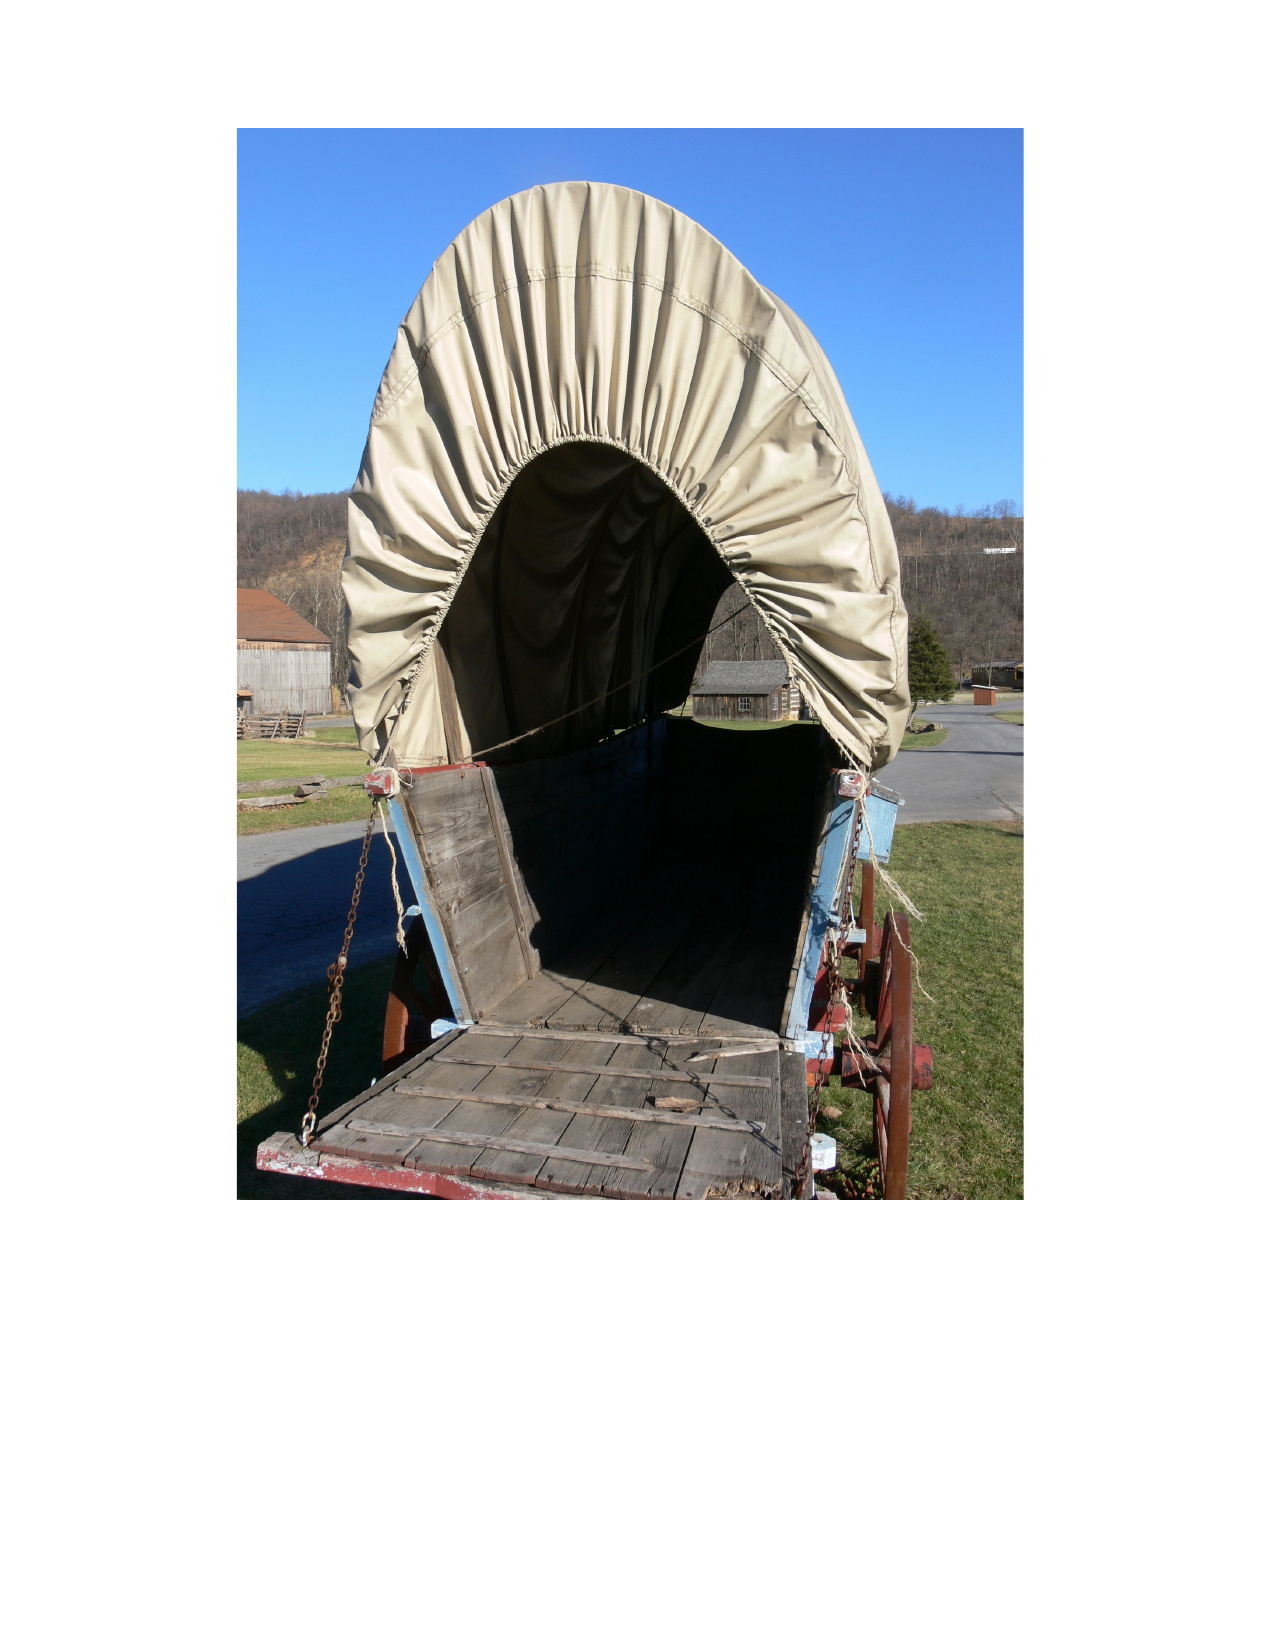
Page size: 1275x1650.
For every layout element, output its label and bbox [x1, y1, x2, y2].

picture [236, 128, 1024, 1200]
